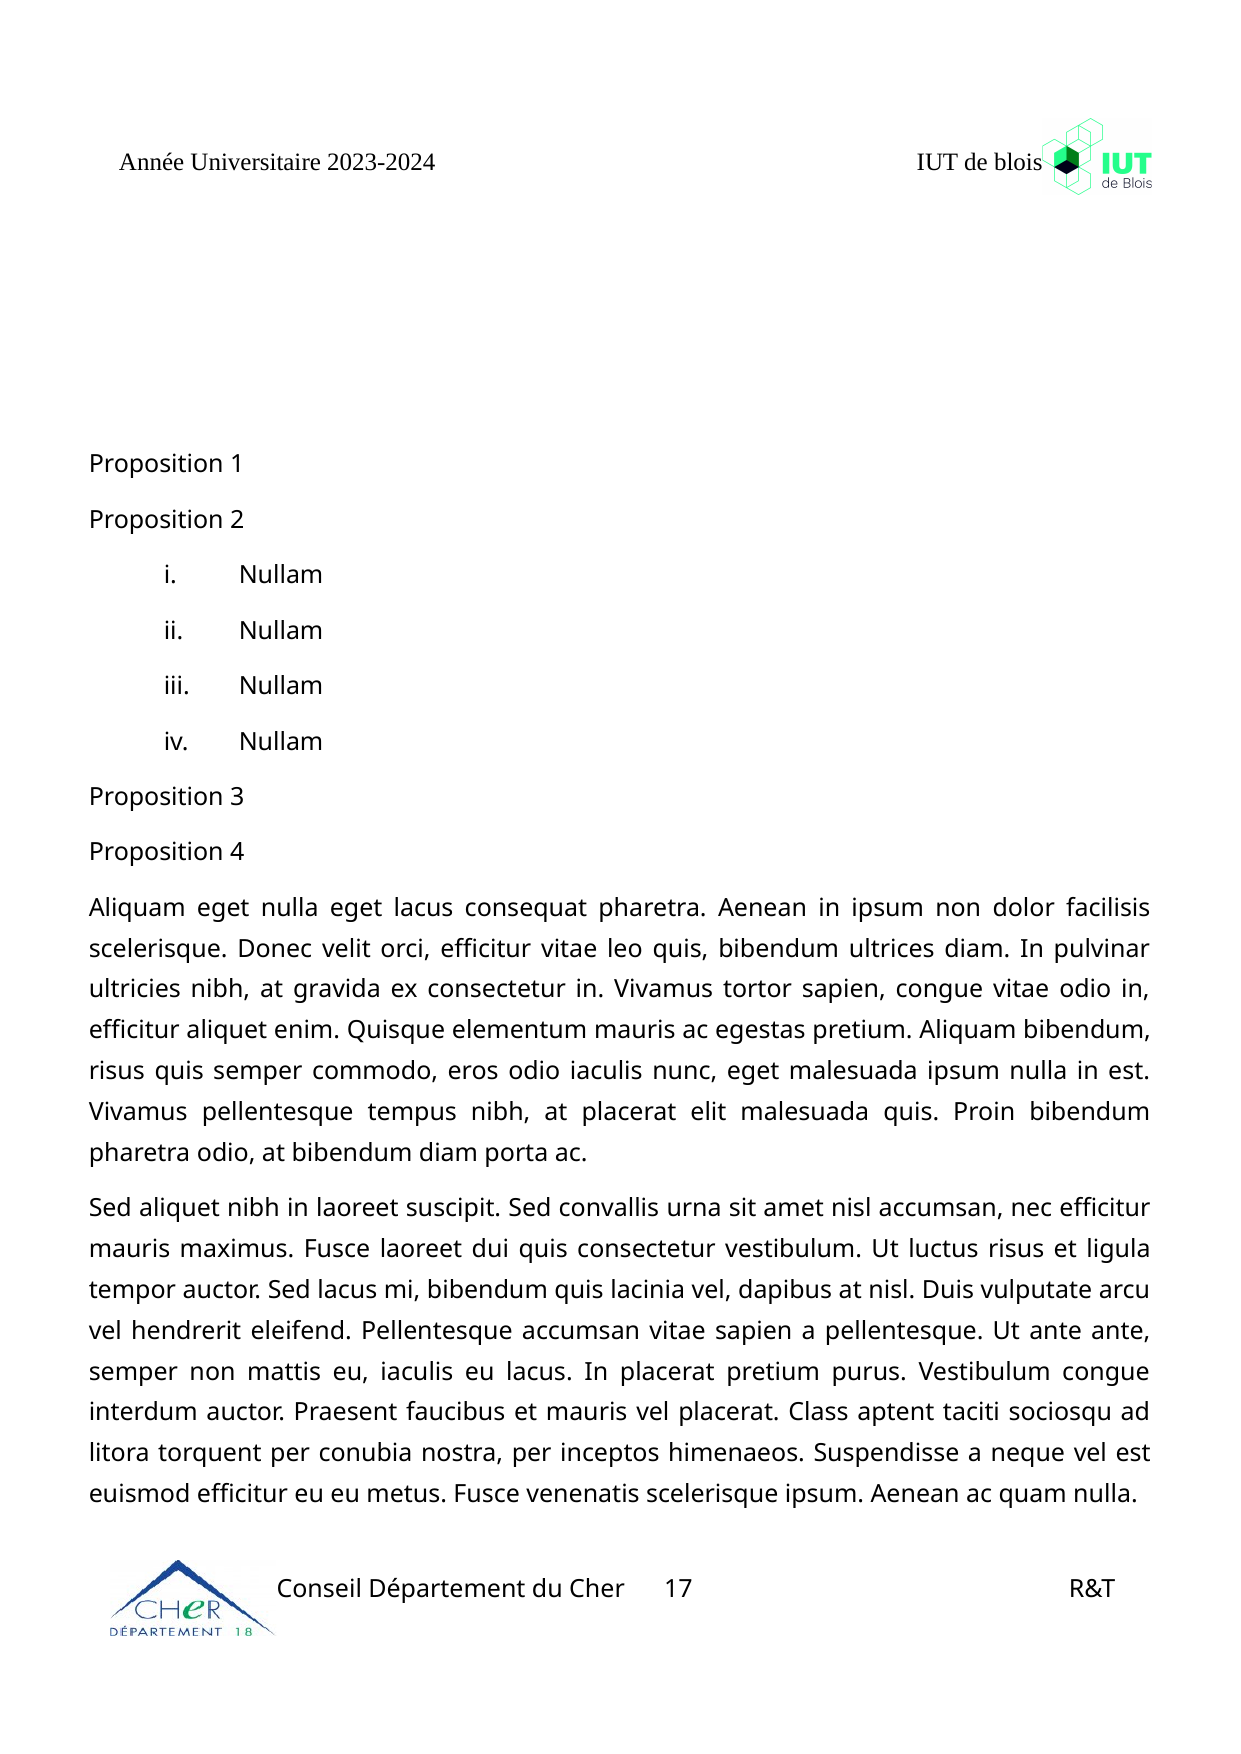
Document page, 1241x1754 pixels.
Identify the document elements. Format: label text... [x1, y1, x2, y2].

text Proposition 4 [88, 834, 1152, 868]
text Proposition 2 [88, 502, 1152, 536]
list Nullam [163, 723, 1152, 757]
text Proposition 3 [88, 779, 1152, 813]
picture [1042, 118, 1152, 195]
list Nullam [163, 557, 1152, 591]
text Proposition 1 [88, 446, 1152, 480]
list Nullam [163, 668, 1152, 702]
text Aliquam eget nulla eget lacus consequat pharetra. Aenean in ipsum non dolor facilisis scelerisque. Donec velit orci, efficitur vitae leo quis, bibendum ultrices diam. In pulvinar ultricies nibh, at gravida ex consectetur in. Vivamus tortor sapien, congue vitae odio in, efficitur aliquet enim. Quisque elementum mauris ac egestas pretium. Aliquam bibendum, risus quis semper commodo, eros odio iaculis nunc, eget malesuada ipsum nulla in est. Vivamus pellentesque tempus nibh, at placerat elit malesuada quis. Proin bibendum pharetra odio, at bibendum diam porta ac. [88, 889, 1152, 1168]
list Nullam [163, 612, 1152, 646]
picture [110, 1560, 277, 1636]
text Sed aliquet nibh in laoreet suscipit. Sed convallis urna sit amet nisl accumsan, nec efficitur mauris maximus. Fusce laoreet dui quis consectetur vestibulum. Ut luctus risus et ligula tempor auctor. Sed lacus mi, bibendum quis lacinia vel, dapibus at nisl. Duis vulputate arcu vel hendrerit eleifend. Pellentesque accumsan vitae sapien a pellentesque. Ut ante ante, semper non mattis eu, iaculis eu lacus. In placerat pretium purus. Vestibulum congue interdum auctor. Praesent faucibus et mauris vel placerat. Class aptent taciti sociosqu ad litora torquent per conubia nostra, per inceptos himenaeos. Suspendisse a neque vel est euismod efficitur eu eu metus. Fusce venenatis scelerisque ipsum. Aenean ac quam nulla. [88, 1190, 1152, 1510]
